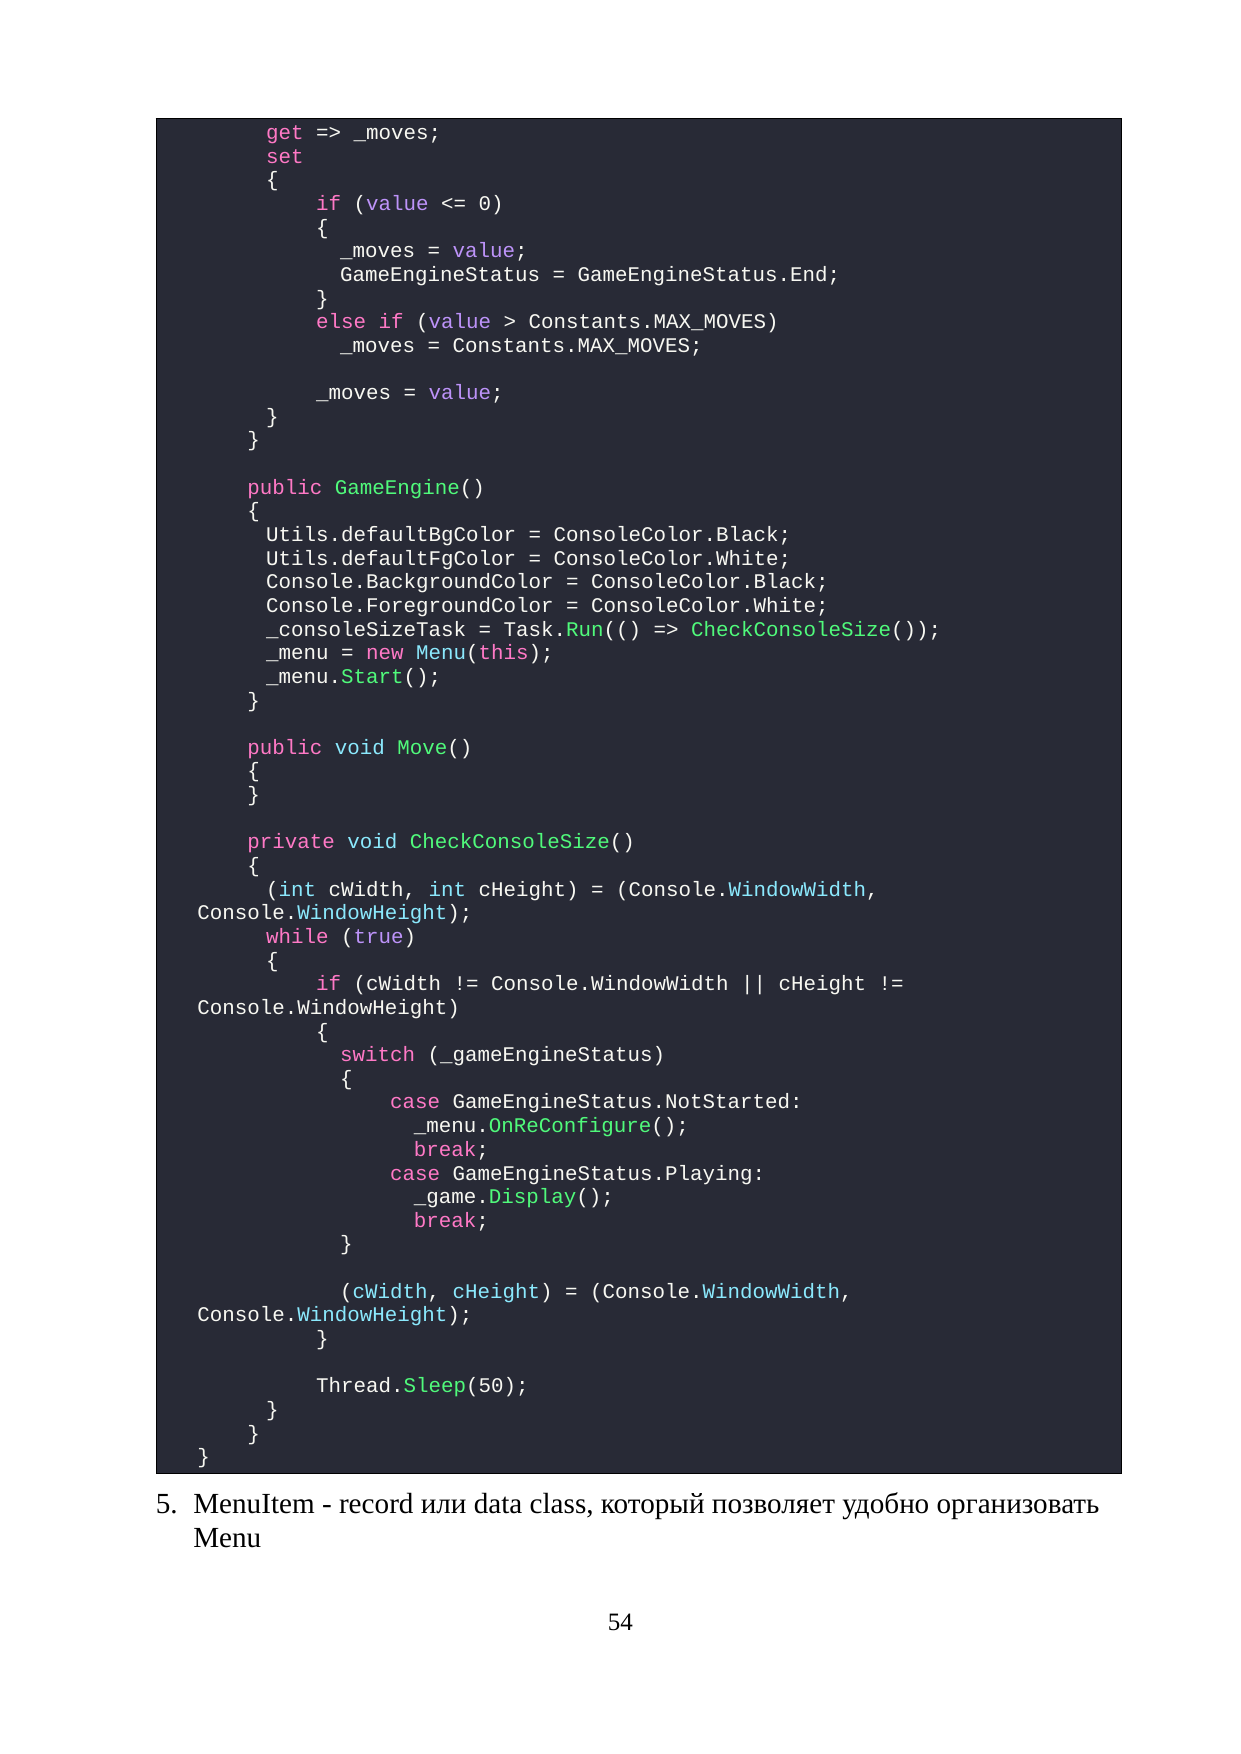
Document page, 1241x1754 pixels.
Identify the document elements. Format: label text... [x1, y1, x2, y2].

list else if (value > Constants.MAX_MOVES) [157, 307, 1121, 331]
list Utils.defaultFgColor = ConsoleColor.White; [157, 544, 1121, 567]
list _moves = Constants.MAX_MOVES; [157, 331, 1121, 354]
list } [157, 426, 1121, 449]
list } [157, 686, 1121, 709]
list public GameEngine() [157, 473, 1121, 496]
list private void CheckConsoleSize() [157, 827, 1121, 851]
list if (cWidth != Console.WindowWidth || cHeight != Console.WindowHeight) [157, 969, 1121, 1017]
list } [157, 780, 1121, 804]
list Console.BackgroundColor = ConsoleColor.Black; [157, 567, 1121, 591]
list _menu.Start(); [157, 662, 1121, 686]
list (cWidth, cHeight) = (Console.WindowWidth, Console.WindowHeight); [157, 1277, 1121, 1324]
list { [157, 213, 1121, 236]
list } [157, 284, 1121, 307]
list } [157, 1419, 1121, 1442]
list while (true) [157, 922, 1121, 946]
list get => _moves; [157, 119, 1121, 142]
list case GameEngineStatus.NotStarted: [157, 1088, 1121, 1111]
list public void Move() [157, 733, 1121, 757]
list { [157, 851, 1121, 875]
list if (value <= 0) [157, 189, 1121, 213]
list { [157, 1064, 1121, 1088]
list GameEngineStatus = GameEngineStatus.End; [157, 260, 1121, 284]
list _consoleSizeTask = Task.Run(() => CheckConsoleSize()); [157, 615, 1121, 638]
list Utils.defaultBgColor = ConsoleColor.Black; [157, 520, 1121, 544]
list { [157, 946, 1121, 969]
list (int cWidth, int cHeight) = (Console.WindowWidth, Console.WindowHeight); [157, 875, 1121, 922]
list { [157, 165, 1121, 189]
list } [157, 1324, 1121, 1348]
list Console.ForegroundColor = ConsoleColor.White; [157, 591, 1121, 615]
list _menu = new Menu(this); [157, 638, 1121, 662]
list set [157, 142, 1121, 165]
list } [157, 1229, 1121, 1253]
list } [157, 1442, 1121, 1473]
list } [157, 1395, 1121, 1419]
list } [157, 402, 1121, 426]
list _moves = value; [157, 236, 1121, 260]
list { [157, 757, 1121, 780]
list case GameEngineStatus.Playing: [157, 1158, 1121, 1182]
list Thread.Sleep(50); [157, 1371, 1121, 1395]
list MenuItem - record или data class, который позволяет удобно организовать Menu [156, 1486, 1122, 1553]
list switch (_gameEngineStatus) [157, 1040, 1121, 1064]
list { [157, 1017, 1121, 1040]
list _game.Display(); [157, 1182, 1121, 1206]
list _menu.OnReConfigure(); [157, 1111, 1121, 1135]
list _moves = value; [157, 378, 1121, 402]
list break; [157, 1135, 1121, 1158]
list break; [157, 1206, 1121, 1229]
list { [157, 496, 1121, 520]
